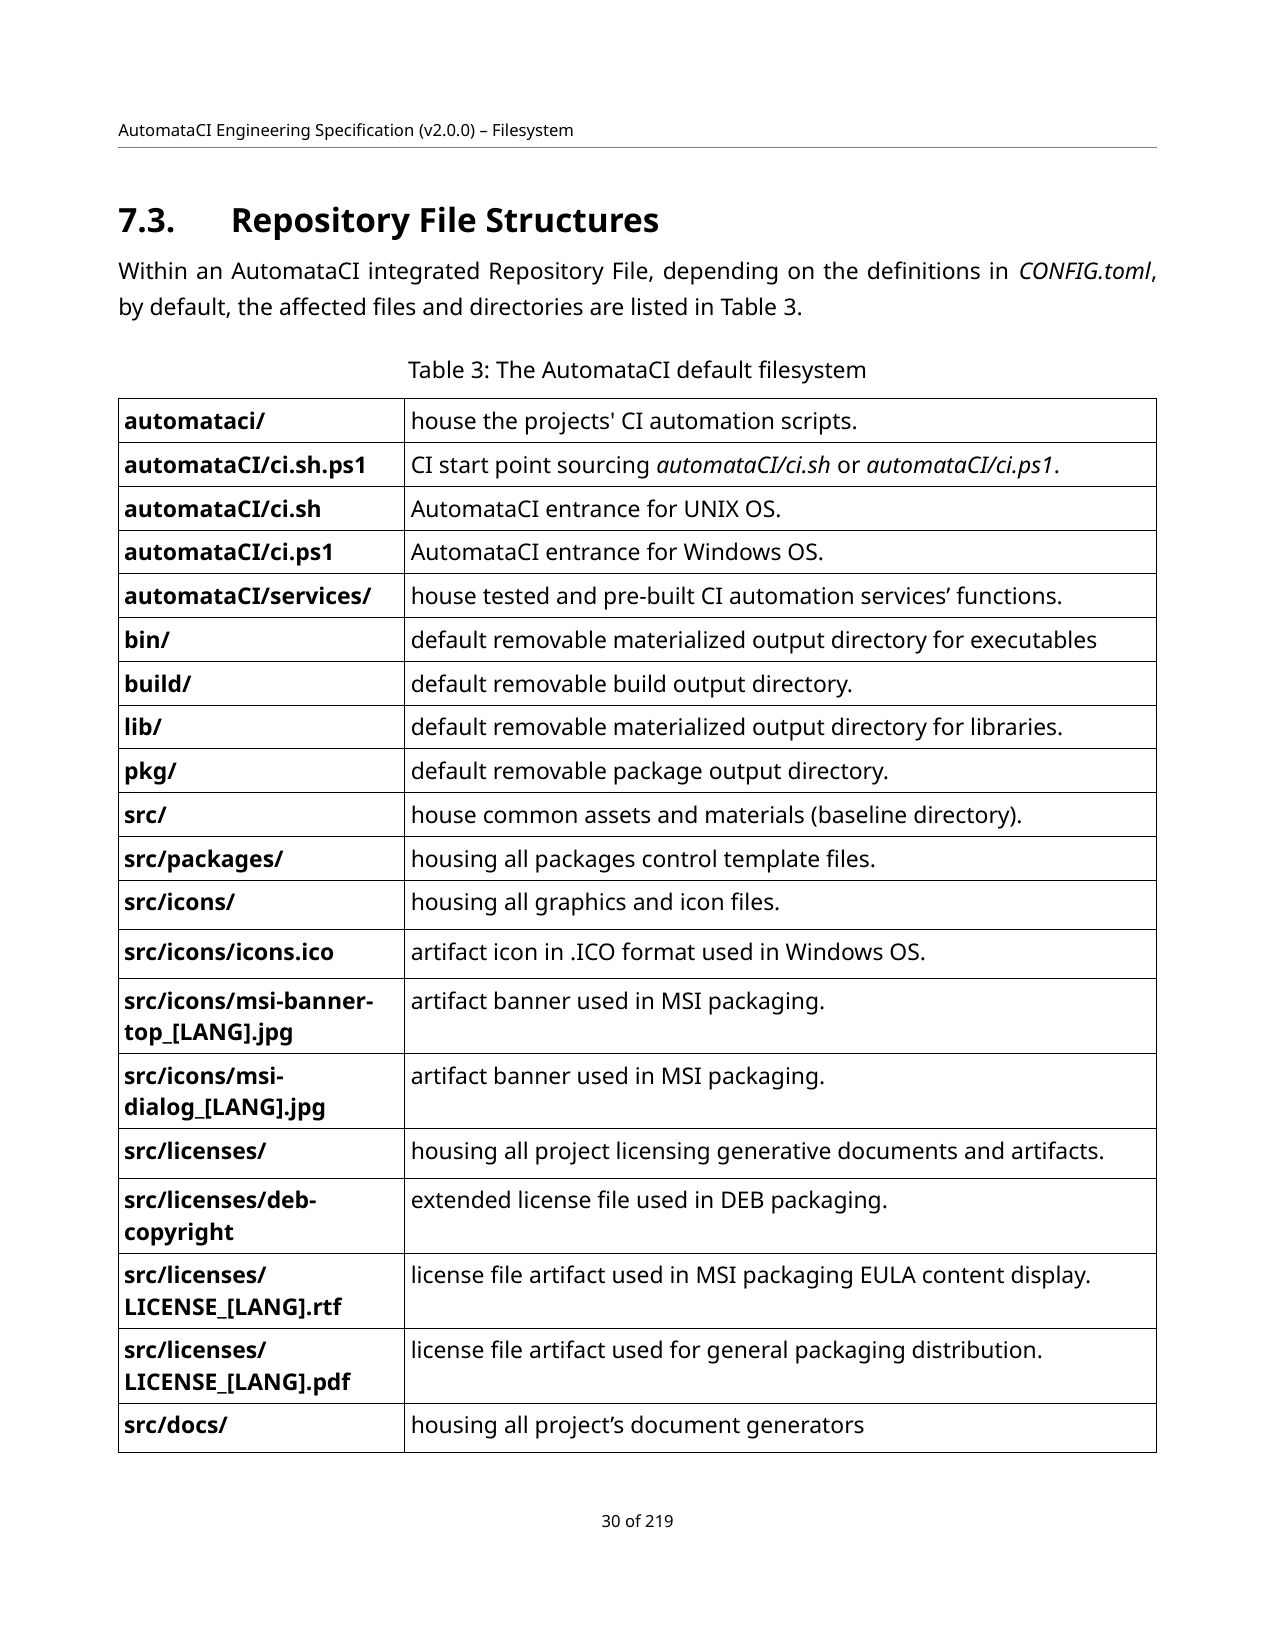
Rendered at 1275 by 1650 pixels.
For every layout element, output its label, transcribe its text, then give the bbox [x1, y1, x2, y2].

table_cell src/licenses/LICENSE_[LANG].pdf [119, 1329, 404, 1403]
table_cell automataCI/ci.sh.ps1 [119, 443, 404, 486]
table_cell src/packages/ [119, 837, 404, 879]
table_cell artifact banner used in MSI packaging. [405, 1054, 1156, 1128]
text Within an AutomataCI integrated Repository File, depending on the definitions in CONFIG.toml, by default, the affected files and directories are listed in Table 3. [118, 255, 1157, 322]
table_cell build/ [119, 662, 404, 704]
table_cell src/ [119, 793, 404, 836]
table_header automataci/ [119, 399, 404, 442]
table_cell CI start point sourcing automataCI/ci.sh or automataCI/ci.ps1. [405, 443, 1156, 486]
table_cell pkg/ [119, 749, 404, 792]
subtitle Repository File Structures [118, 197, 1157, 243]
table_cell default removable materialized output directory for libraries. [405, 706, 1156, 748]
table_cell automataCI/services/ [119, 574, 404, 617]
table_cell src/icons/ [119, 881, 404, 929]
table_cell artifact banner used in MSI packaging. [405, 979, 1156, 1053]
table_cell src/icons/msi-banner-top_[LANG].jpg [119, 979, 404, 1053]
table_cell lib/ [119, 706, 404, 748]
table_cell src/licenses/deb-copyright [119, 1179, 404, 1253]
table_cell license file artifact used for general packaging distribution. [405, 1329, 1156, 1403]
table_cell housing all project licensing generative documents and artifacts. [405, 1129, 1156, 1178]
table_cell src/icons/icons.ico [119, 930, 404, 978]
table_cell house tested and pre-built CI automation services’ functions. [405, 574, 1156, 617]
text Table 3: The AutomataCI default filesystem [118, 354, 1157, 386]
table_cell automataCI/ci.ps1 [119, 531, 404, 573]
table_cell default removable package output directory. [405, 749, 1156, 792]
table_cell AutomataCI entrance for Windows OS. [405, 531, 1156, 573]
table_header house the projects' CI automation scripts. [405, 399, 1156, 442]
table_cell default removable build output directory. [405, 662, 1156, 704]
table_cell housing all packages control template files. [405, 837, 1156, 879]
table_cell house common assets and materials (baseline directory). [405, 793, 1156, 836]
table_cell src/docs/ [119, 1404, 404, 1452]
table_cell src/licenses/LICENSE_[LANG].rtf [119, 1254, 404, 1328]
table_cell src/icons/msi-dialog_[LANG].jpg [119, 1054, 404, 1128]
table_cell default removable materialized output directory for executables [405, 618, 1156, 661]
table_cell automataCI/ci.sh [119, 487, 404, 529]
table_cell housing all graphics and icon files. [405, 881, 1156, 929]
table_cell license file artifact used in MSI packaging EULA content display. [405, 1254, 1156, 1328]
table_cell bin/ [119, 618, 404, 661]
table_cell housing all project’s document generators [405, 1404, 1156, 1452]
table_cell artifact icon in .ICO format used in Windows OS. [405, 930, 1156, 978]
table_cell extended license file used in DEB packaging. [405, 1179, 1156, 1253]
table_cell AutomataCI entrance for UNIX OS. [405, 487, 1156, 529]
table_cell src/licenses/ [119, 1129, 404, 1178]
